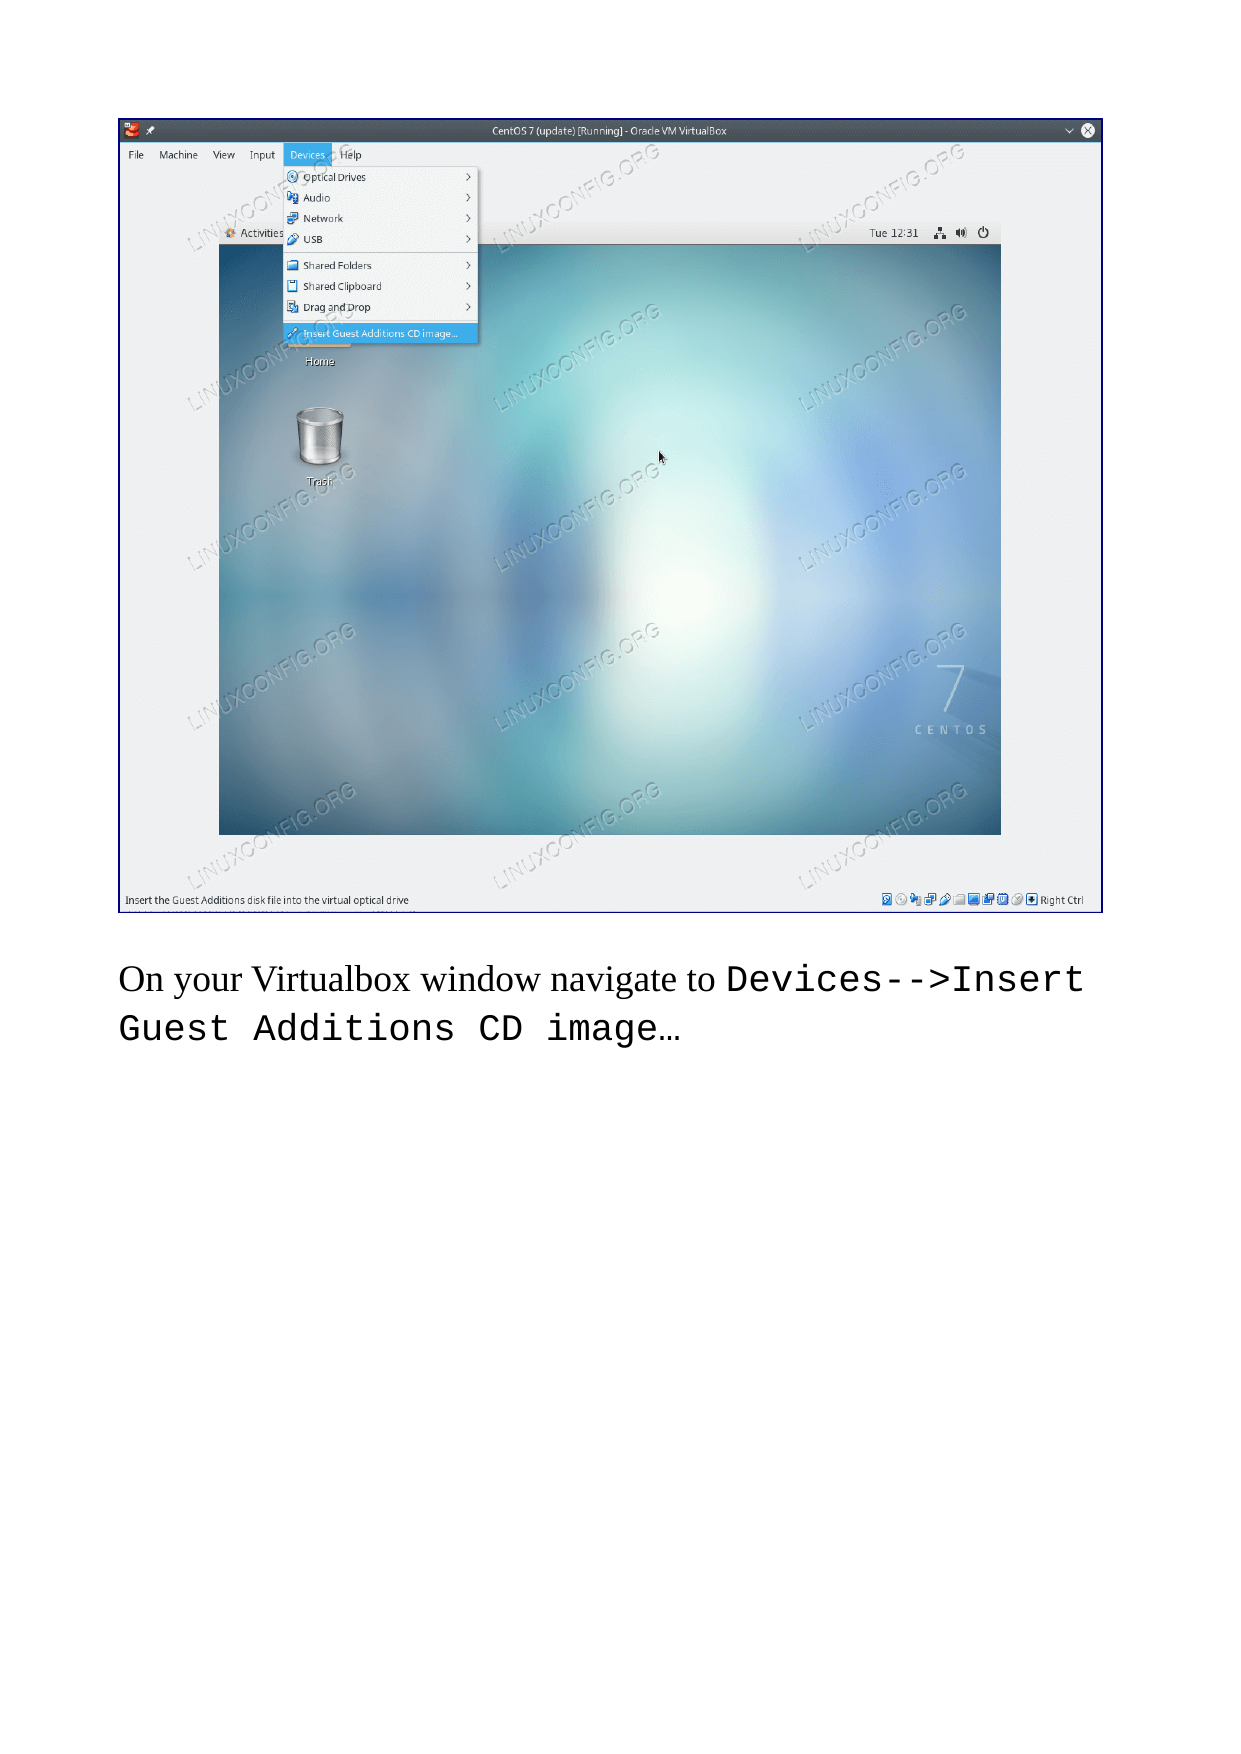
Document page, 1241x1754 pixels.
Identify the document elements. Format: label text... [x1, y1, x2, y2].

text On your Virtualbox window navigate to Devices-->Insert Guest Additions CD image… [118, 956, 1122, 1051]
picture [120, 120, 1101, 912]
